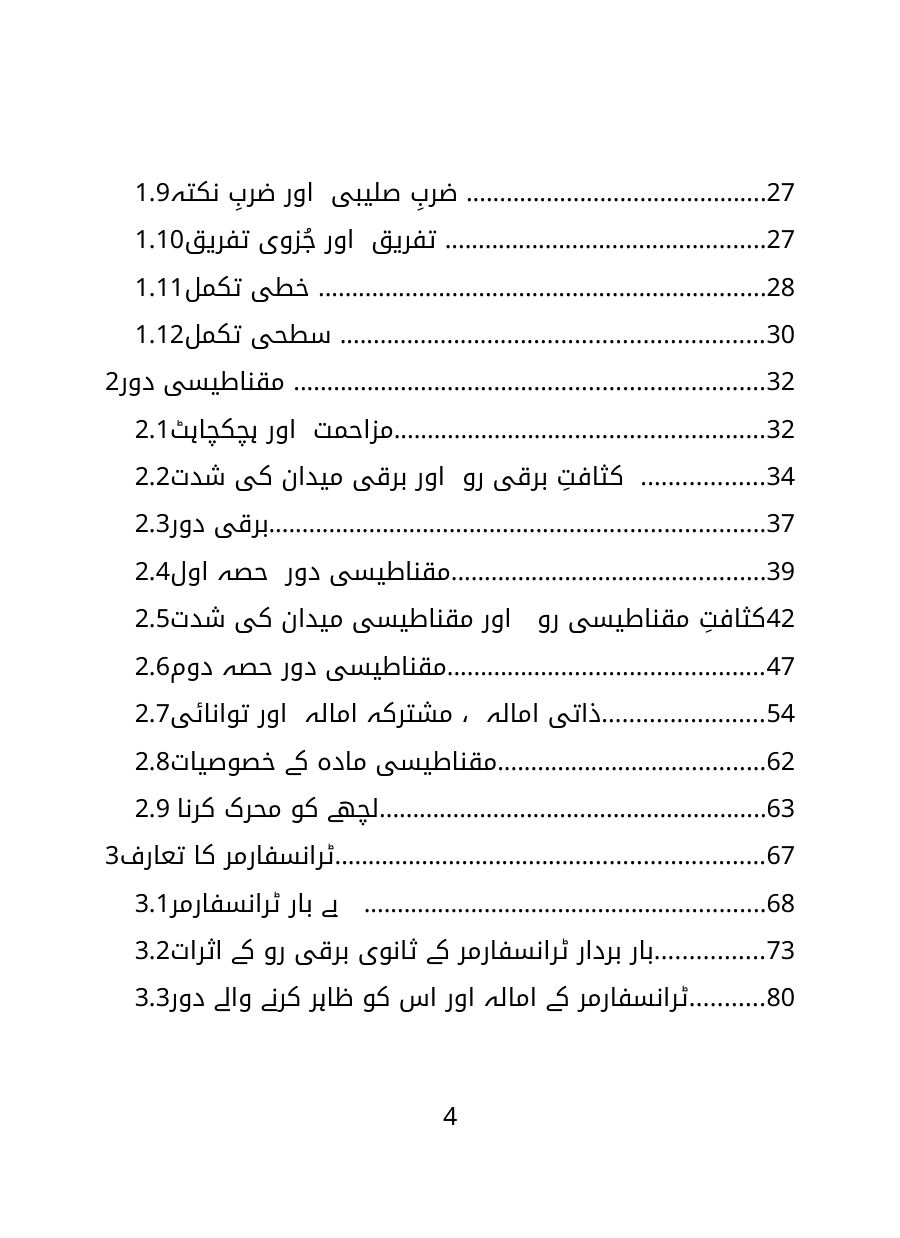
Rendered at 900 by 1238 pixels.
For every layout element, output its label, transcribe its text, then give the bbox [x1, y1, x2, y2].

text 2.2کثافتِ برقی رو اور برقی میدان کی شدت 34 [134, 453, 795, 501]
text 3.2بار بردار ٹرانسفارمر کے ثانوی برقی رو کے اثرات 73 [134, 927, 795, 975]
text 2.4مقناطیسی دور حصہ اول 39 [134, 548, 795, 596]
text 1.9ضربِ صلیبی اور ضربِ نکتہ 27 [134, 169, 795, 216]
text 2مقناطیسی دور 32 [105, 359, 795, 406]
text 3ٹرانسفارمر کا تعارف 67 [105, 833, 795, 880]
text 1.10تفریق اور جُزوی تفریق 27 [134, 216, 795, 264]
text 2.5کثافتِ مقناطیسی رو اور مقناطیسی میدان کی شدت 42 [134, 596, 795, 643]
text 3.1بے بار ٹرانسفارمر 68 [134, 880, 795, 927]
text 2.6مقناطیسی دور حصہ دوم 47 [134, 643, 795, 690]
text 1.12سطحی تکمل 30 [134, 311, 795, 359]
text 2.3برقی دور 37 [134, 501, 795, 548]
text 1.11خطی تکمل 28 [134, 264, 795, 311]
text 2.9 لچھے کو محرک کرنا 63 [134, 785, 795, 833]
text 2.1مزاحمت اور ہچکچاہٹ 32 [134, 406, 795, 453]
text 3.3ٹرانسفارمر کے امالہ اور اس کو ظاہر کرنے والے دور 80 [134, 975, 795, 1022]
text 2.7ذاتی امالہ ، مشترکہ امالہ اور توانائی 54 [134, 690, 795, 738]
text 2.8مقناطیسی مادہ کے خصوصیات 62 [134, 738, 795, 785]
